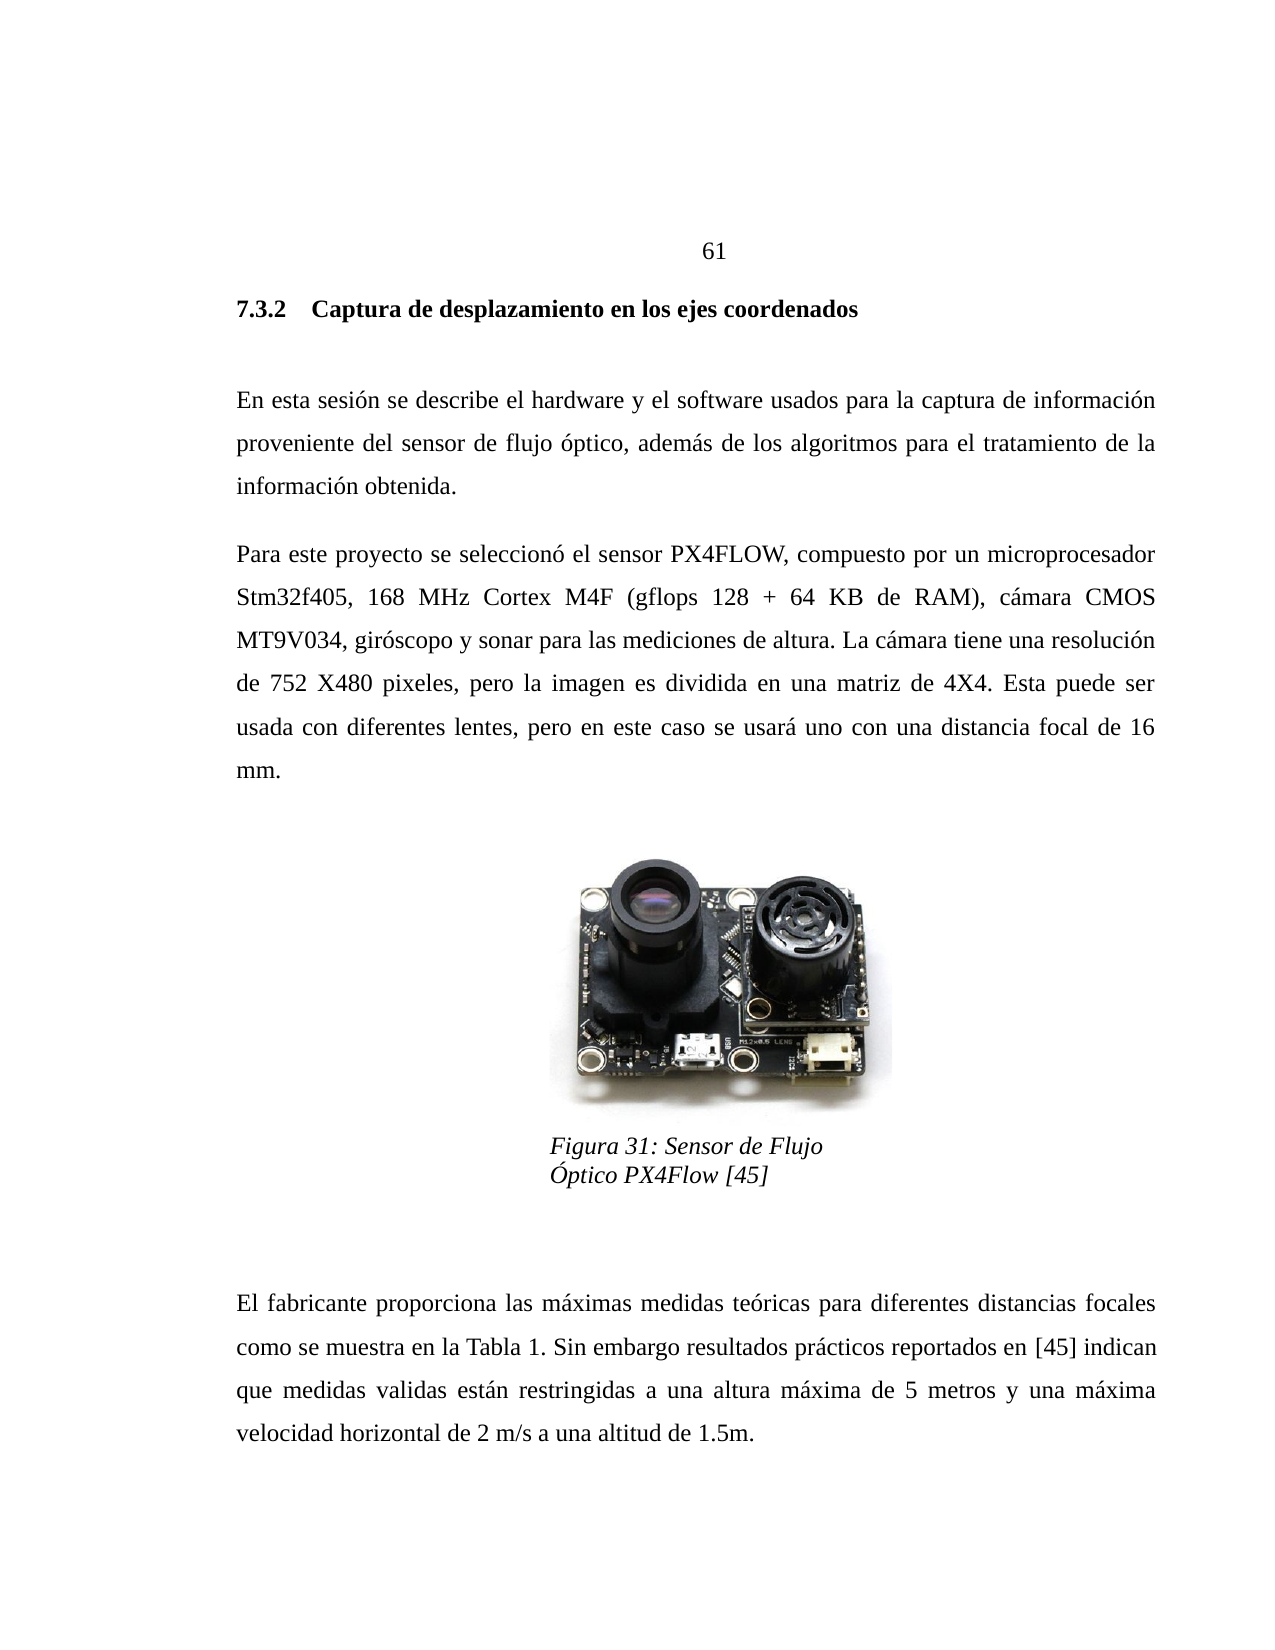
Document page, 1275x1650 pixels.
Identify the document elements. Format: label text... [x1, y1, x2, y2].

text Figura 31: Sensor de Flujo Óptico PX4Flow [45] [549, 1126, 892, 1189]
text El fabricante proporciona las máximas medidas teóricas para diferentes distancias focales como se muestra en la Tabla 1. Sin embargo resultados prácticos reportados en [45] indican que medidas validas están restringidas a una altura máxima de 5 metros y una máxima velocidad horizontal de 2 m/s a una altitud de 1.5m. [236, 1288, 1157, 1447]
picture [549, 846, 893, 1126]
text Para este proyecto se seleccionó el sensor PX4FLOW, compuesto por un microprocesador Stm32f405, 168 MHz Cortex M4F (gflops 128 + 64 KB de RAM), cámara CMOS MT9V034, giróscopo y sonar para las mediciones de altura. La cámara tiene una resolución de 752 X480 pixeles, pero la imagen es dividida en una matriz de 4X4. Esta puede ser usada con diferentes lentes, pero en este caso se usará uno con una distancia focal de 16 mm. [236, 539, 1157, 783]
text En esta sesión se describe el hardware y el software usados para la captura de información proveniente del sensor de flujo óptico, además de los algoritmos para el tratamiento de la información obtenida. [236, 385, 1157, 500]
subtitle Captura de desplazamiento en los ejes coordenados [236, 294, 1157, 323]
